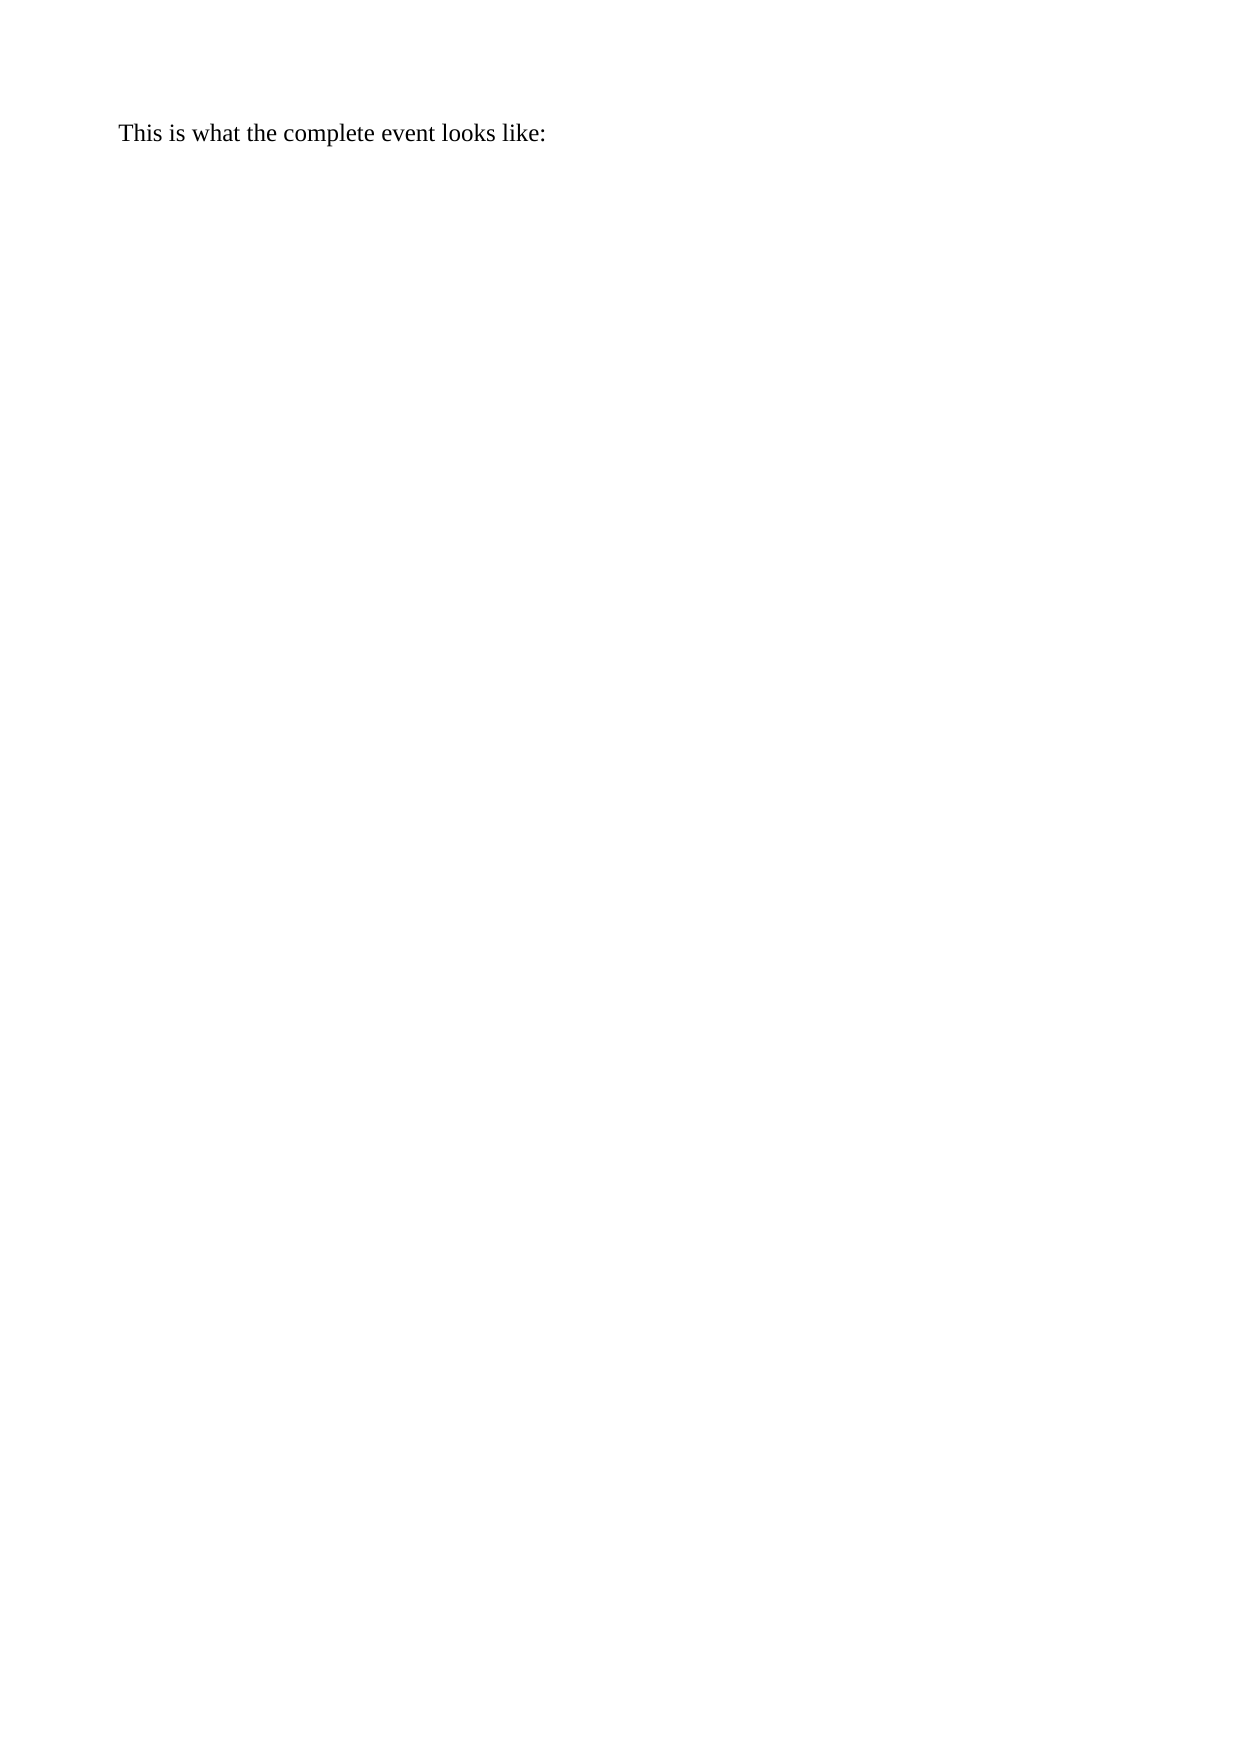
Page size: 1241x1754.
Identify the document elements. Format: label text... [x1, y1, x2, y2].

text This is what the complete event looks like: [118, 118, 1122, 147]
